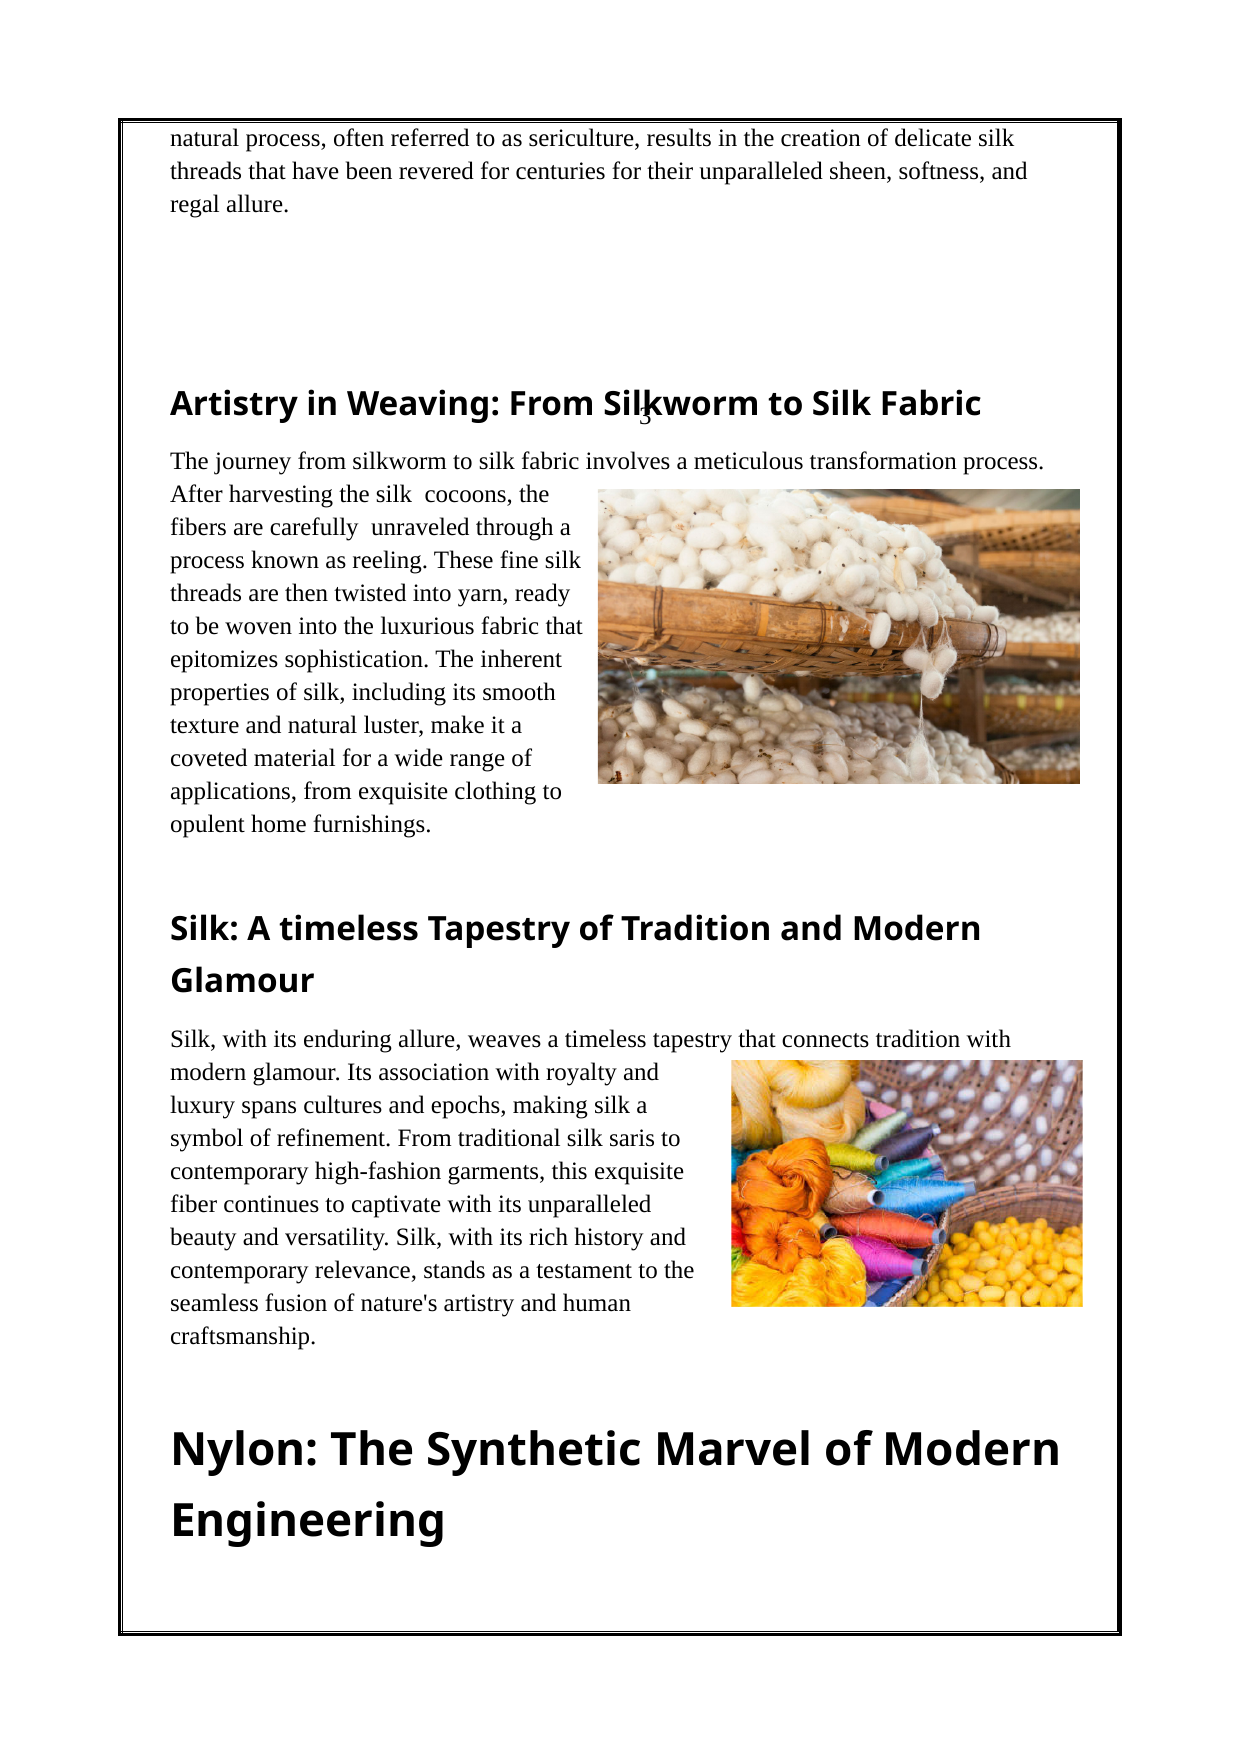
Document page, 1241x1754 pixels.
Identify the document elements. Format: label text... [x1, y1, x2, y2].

text The journey from silkworm to silk fabric involves a meticulous transformation process. After harvesting the silk cocoons, the fibers are carefully unraveled through a process known as reeling. These fine silk threads are then twisted into yarn, ready to be woven into the luxurious fabric that epitomizes sophistication. The inherent properties of silk, including its smooth texture and natural luster, make it a coveted material for a wide range of applications, from exquisite clothing to opulent home furnishings. [170, 446, 1070, 838]
text natural process, often referred to as sericulture, results in the creation of delicate silk threads that have been revered for centuries for their unparalleled sheen, softness, and regal allure. [170, 123, 1070, 218]
text Artistry in Weaving: From Silkworm to Silk Fabric [170, 379, 1070, 425]
picture [731, 1060, 1083, 1307]
text Silk, with its enduring allure, weaves a timeless tapestry that connects tradition with modern glamour. Its association with royalty and luxury spans cultures and epochs, making silk a symbol of refinement. From traditional silk saris to contemporary high-fashion garments, this exquisite fiber continues to captivate with its unparalleled beauty and versatility. Silk, with its rich history and contemporary relevance, stands as a testament to the seamless fusion of nature's artistry and human craftsmanship. [170, 1024, 1070, 1349]
text Silk: A timeless Tapestry of Tradition and Modern Glamour [170, 905, 1070, 1002]
text Nylon: The Synthetic Marvel of Modern Engineering [170, 1416, 1070, 1550]
picture [597, 489, 1080, 784]
